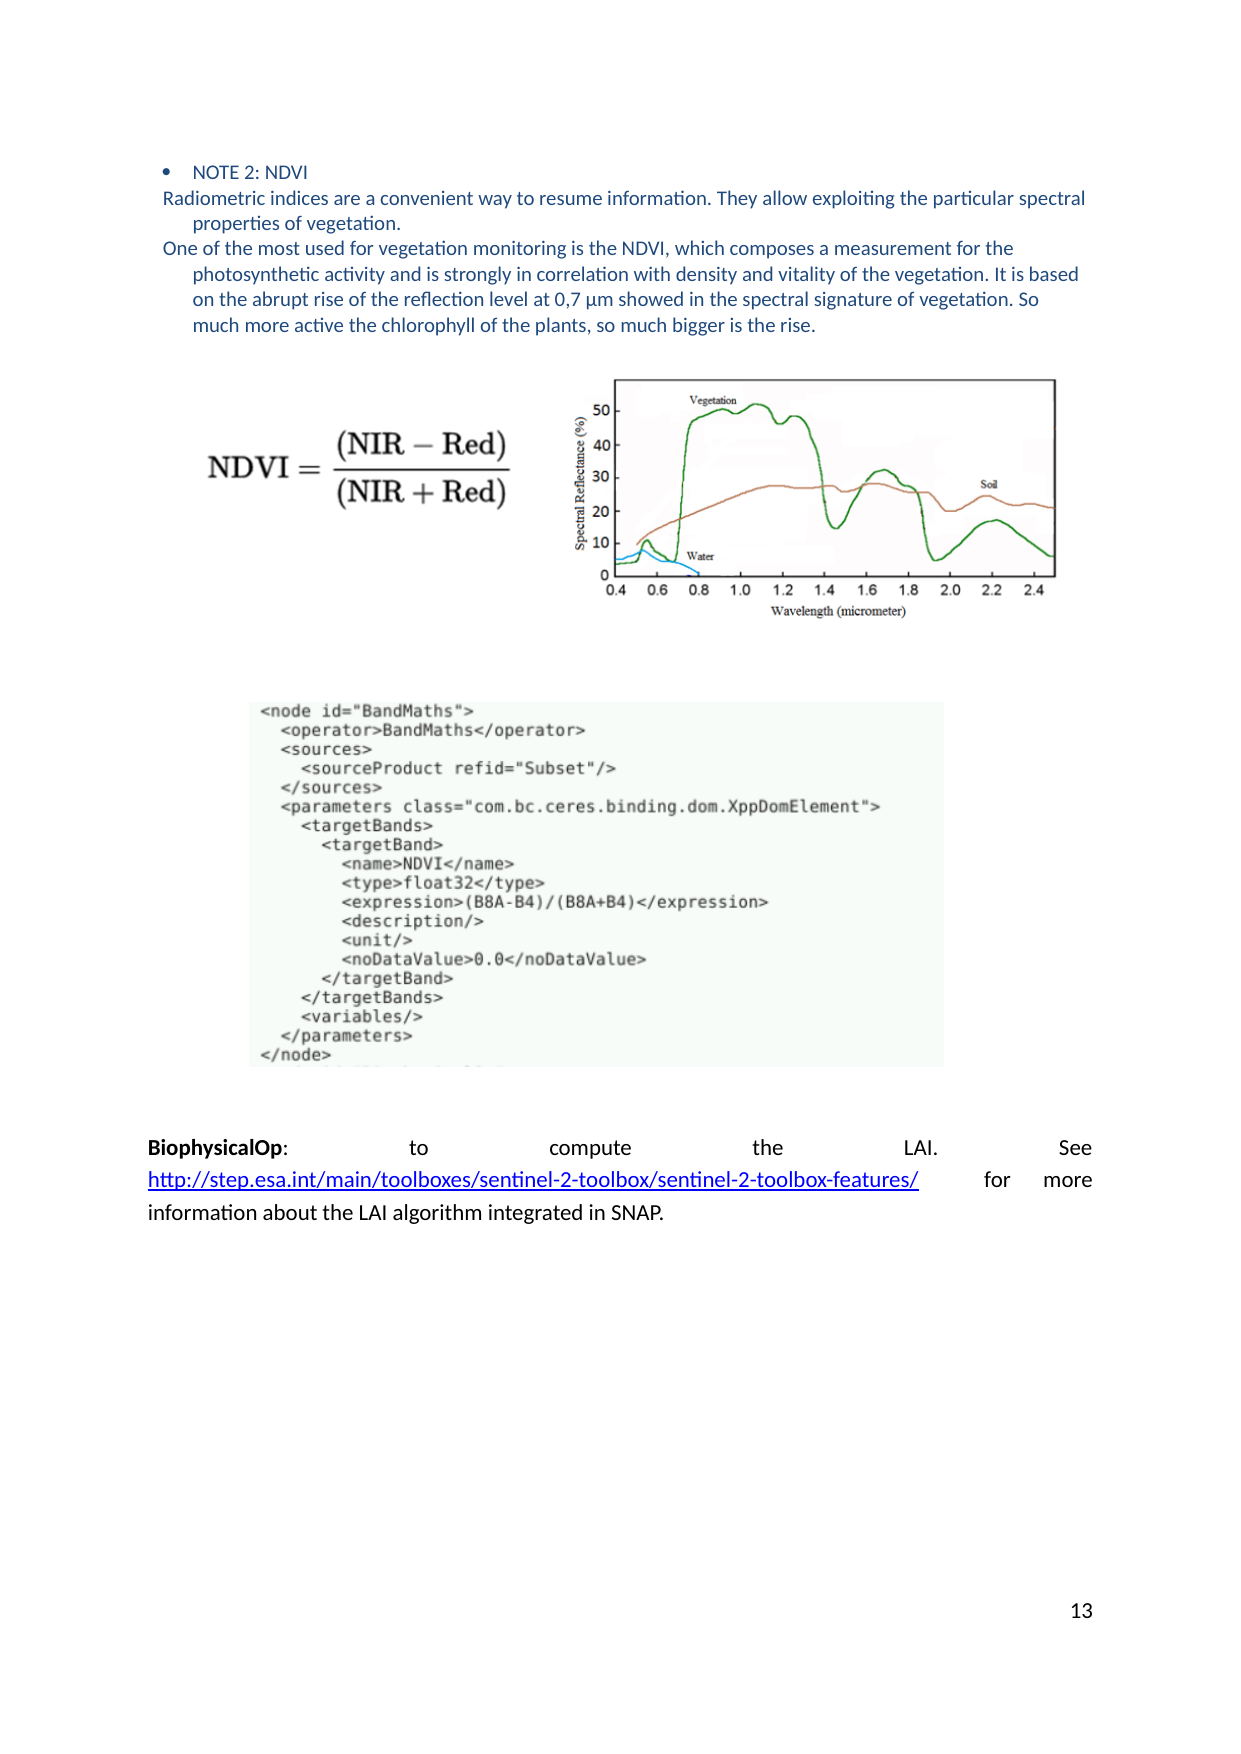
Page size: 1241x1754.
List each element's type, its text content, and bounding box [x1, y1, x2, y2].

text BiophysicalOp: to compute the LAI. See http://step.esa.int/main/toolboxes/sentinel-2-toolbox/sentinel-2-toolbox-features/ for more information about the LAI algorithm integrated in SNAP. [148, 1133, 1093, 1226]
text Radiometric indices are a convenient way to resume information. They allow exploiting the particular spectral properties of vegetation. [163, 185, 1090, 236]
list NOTE 2: NDVI [163, 159, 1090, 185]
picture [249, 702, 945, 1067]
picture [182, 362, 1071, 620]
text One of the most used for vegetation monitoring is the NDVI, which composes a measurement for the photosynthetic activity and is strongly in correlation with density and vitality of the vegetation. It is based on the abrupt rise of the reflection level at 0,7 µm showed in the spectral signature of vegetation. So much more active the chlorophyll of the plants, so much bigger is the rise. [163, 236, 1090, 337]
